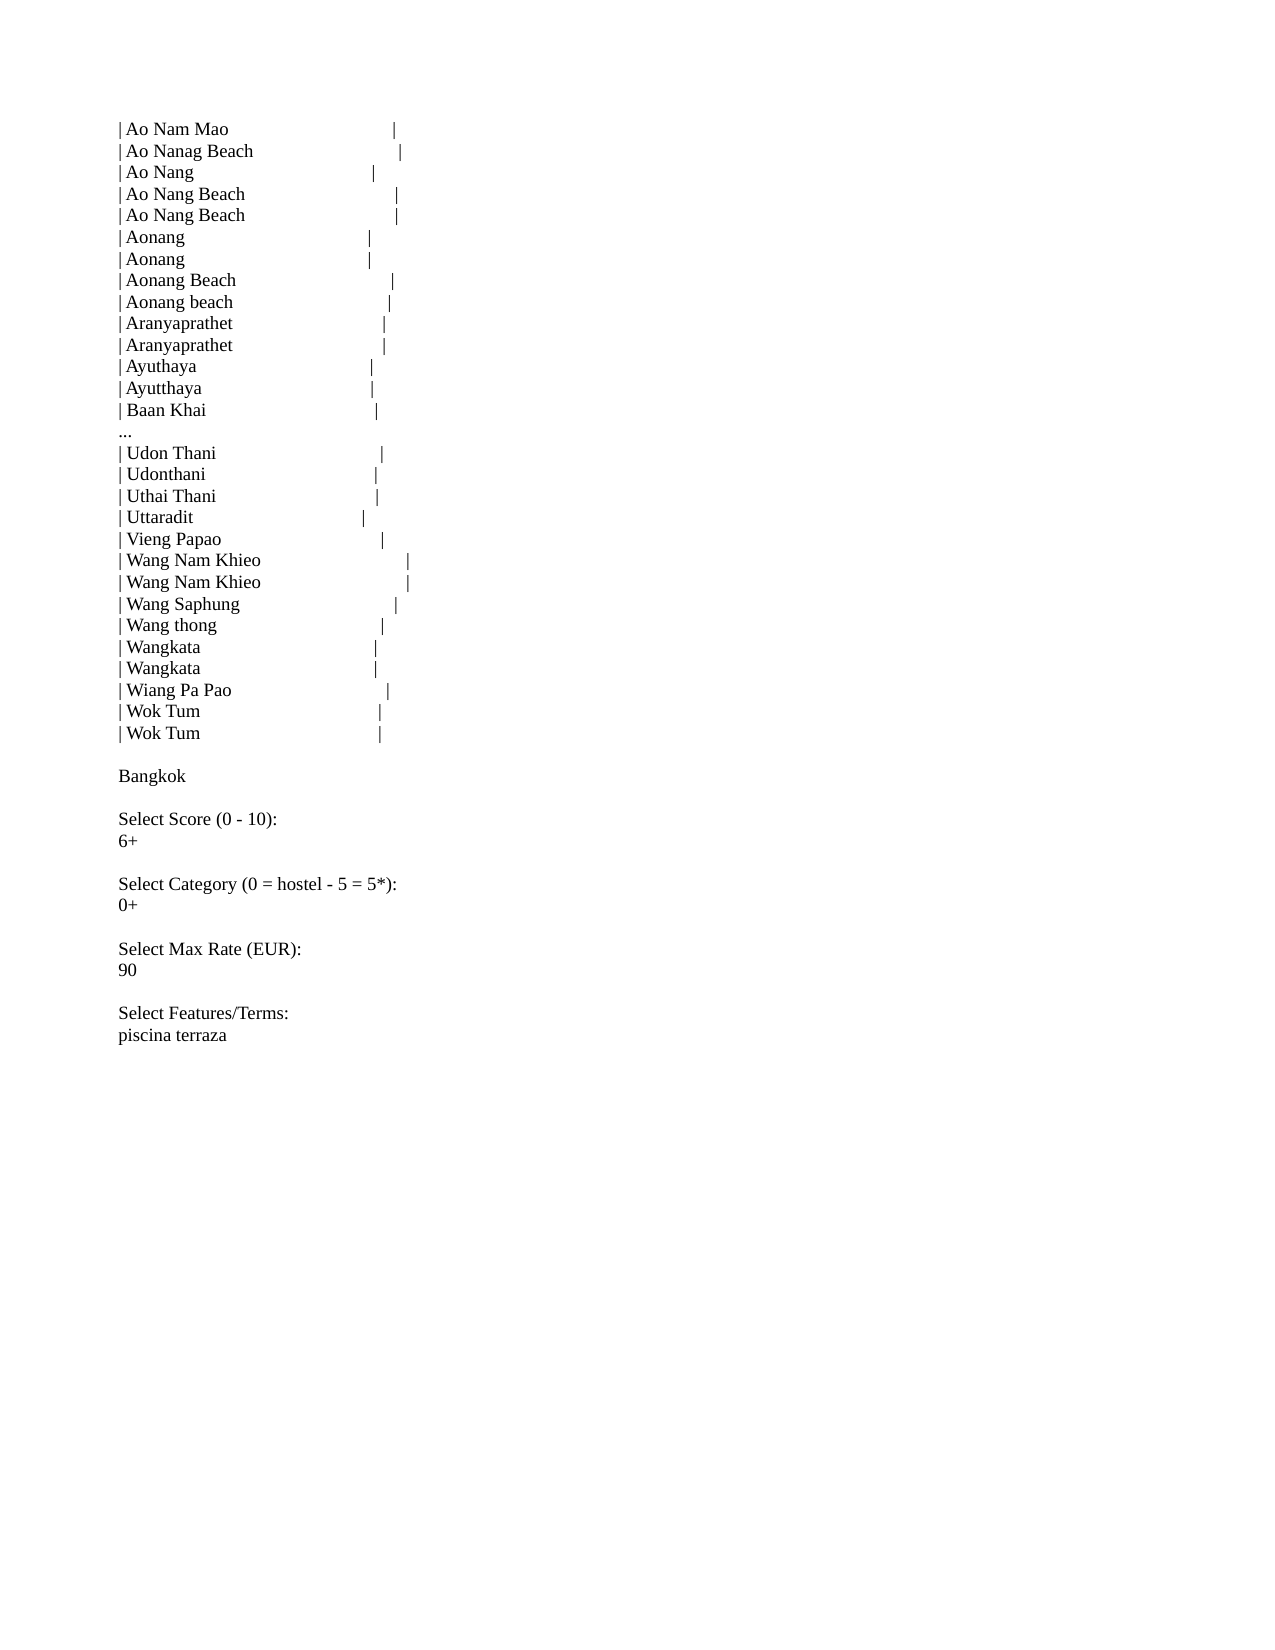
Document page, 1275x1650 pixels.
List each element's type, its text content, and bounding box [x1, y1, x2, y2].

text | Uthai Thani | [118, 485, 1157, 506]
text | Udonthani | [118, 463, 1157, 485]
text | Udon Thani | [118, 442, 1157, 463]
text | Ao Nanag Beach | [118, 140, 1157, 161]
text piscina terraza [118, 1024, 1157, 1045]
text | Aranyaprathet | [118, 334, 1157, 355]
text | Vieng Papao | [118, 528, 1157, 549]
text | Ayutthaya | [118, 377, 1157, 398]
text | Aranyaprathet | [118, 312, 1157, 334]
text | Wang Nam Khieo | [118, 549, 1157, 571]
text | Uttaradit | [118, 506, 1157, 528]
text 90 [118, 959, 1157, 981]
text | Ayuthaya | [118, 355, 1157, 377]
text 0+ [118, 894, 1157, 916]
text | Ao Nang Beach | [118, 204, 1157, 226]
text | Wang thong | [118, 614, 1157, 636]
text | Wangkata | [118, 636, 1157, 657]
text ... [118, 420, 1157, 442]
text | Aonang beach | [118, 291, 1157, 312]
text | Wang Nam Khieo | [118, 571, 1157, 592]
text | Wiang Pa Pao | [118, 679, 1157, 700]
text Bangkok [118, 765, 1157, 787]
text Select Max Rate (EUR): [118, 937, 1157, 959]
text | Baan Khai | [118, 398, 1157, 420]
text Select Score (0 - 10): [118, 808, 1157, 830]
text | Wok Tum | [118, 722, 1157, 743]
text Select Category (0 = hostel - 5 = 5*): [118, 873, 1157, 894]
text | Wang Saphung | [118, 592, 1157, 614]
text | Aonang | [118, 247, 1157, 269]
text Select Features/Terms: [118, 1002, 1157, 1024]
text | Wangkata | [118, 657, 1157, 679]
text | Ao Nang | [118, 161, 1157, 183]
text | Ao Nam Mao | [118, 118, 1157, 140]
text | Aonang | [118, 226, 1157, 247]
text | Ao Nang Beach | [118, 183, 1157, 204]
text 6+ [118, 830, 1157, 851]
text | Aonang Beach | [118, 269, 1157, 291]
text | Wok Tum | [118, 700, 1157, 722]
